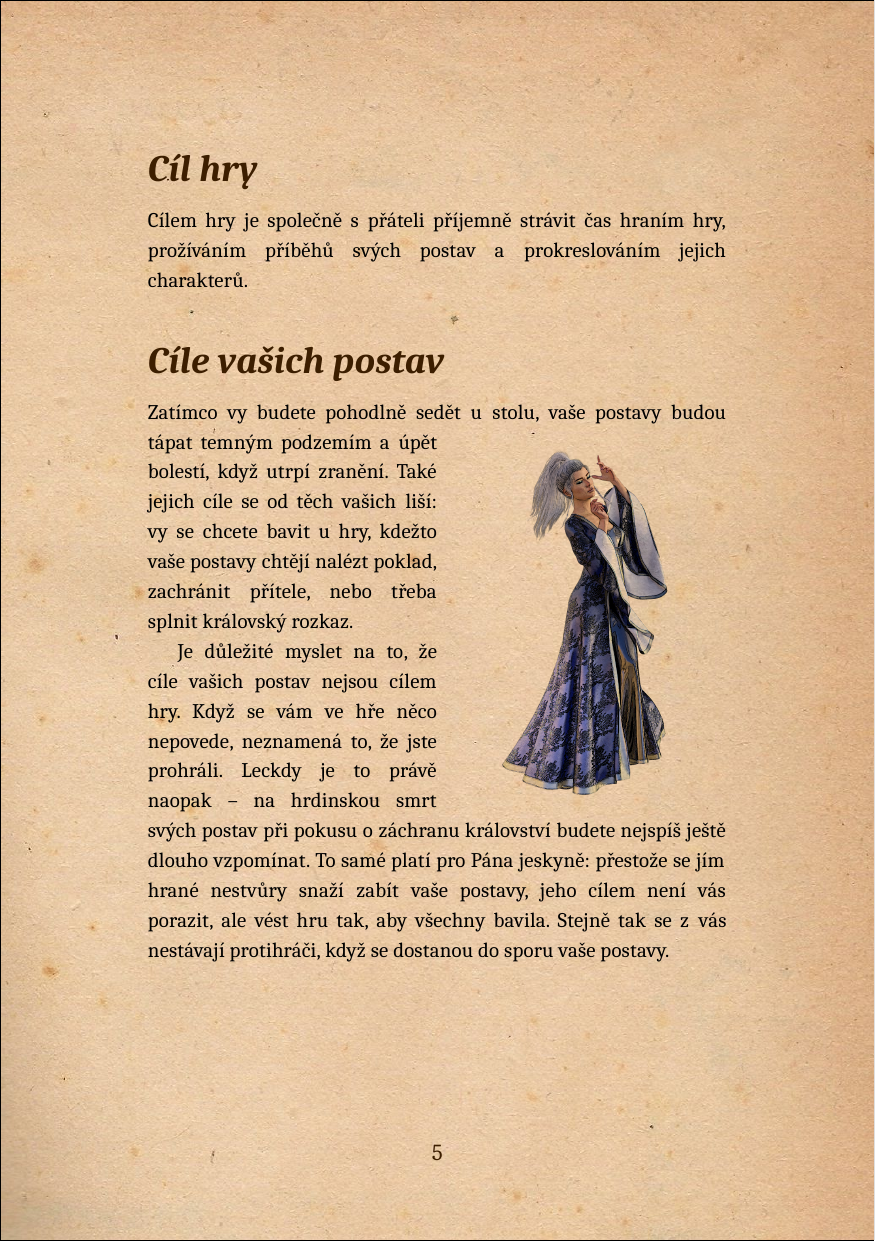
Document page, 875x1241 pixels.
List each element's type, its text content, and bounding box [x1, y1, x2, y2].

text Cílem hry je společně s⁠ přáteli příjemně strávit čas hraním hry, prožíváním příběhů svých postav a⁠ prokreslováním jejich charakterů. [148, 208, 726, 292]
picture [1, 1, 874, 1240]
subtitle Cíl hry [148, 148, 726, 191]
text Zatímco vy budete pohodlně sedět u⁠ stolu, vaše postavy budou tápat temným podzemím a⁠ úpět bolestí, když utrpí zranění. Také jejich cíle se od těch vašich liší: vy se chcete bavit u⁠ hry, kdežto vaše postavy chtějí nalézt poklad, zachránit přítele, nebo třeba splnit královský rozkaz. Je důležité myslet na to, že cíle vašich postav nejsou cílem hry. Když se vám ve hře něco nepovede, neznamená to, že jste prohráli. Leckdy je to právě naopak – na hrdinskou smrt svých postav při pokusu o⁠ záchranu království budete nejspíš ještě dlouho vzpomínat. To samé platí pro Pána jeskyně: přestože se jím hrané nestvůry snaží zabít vaše postavy, jeho cílem není vás porazit, ale vést hru tak, aby všechny bavila. Stejně tak se z⁠ vás nestávají protihráči, když se dostanou do sporu vaše postavy. [148, 400, 726, 962]
subtitle Cíle vašich postav [148, 339, 726, 383]
